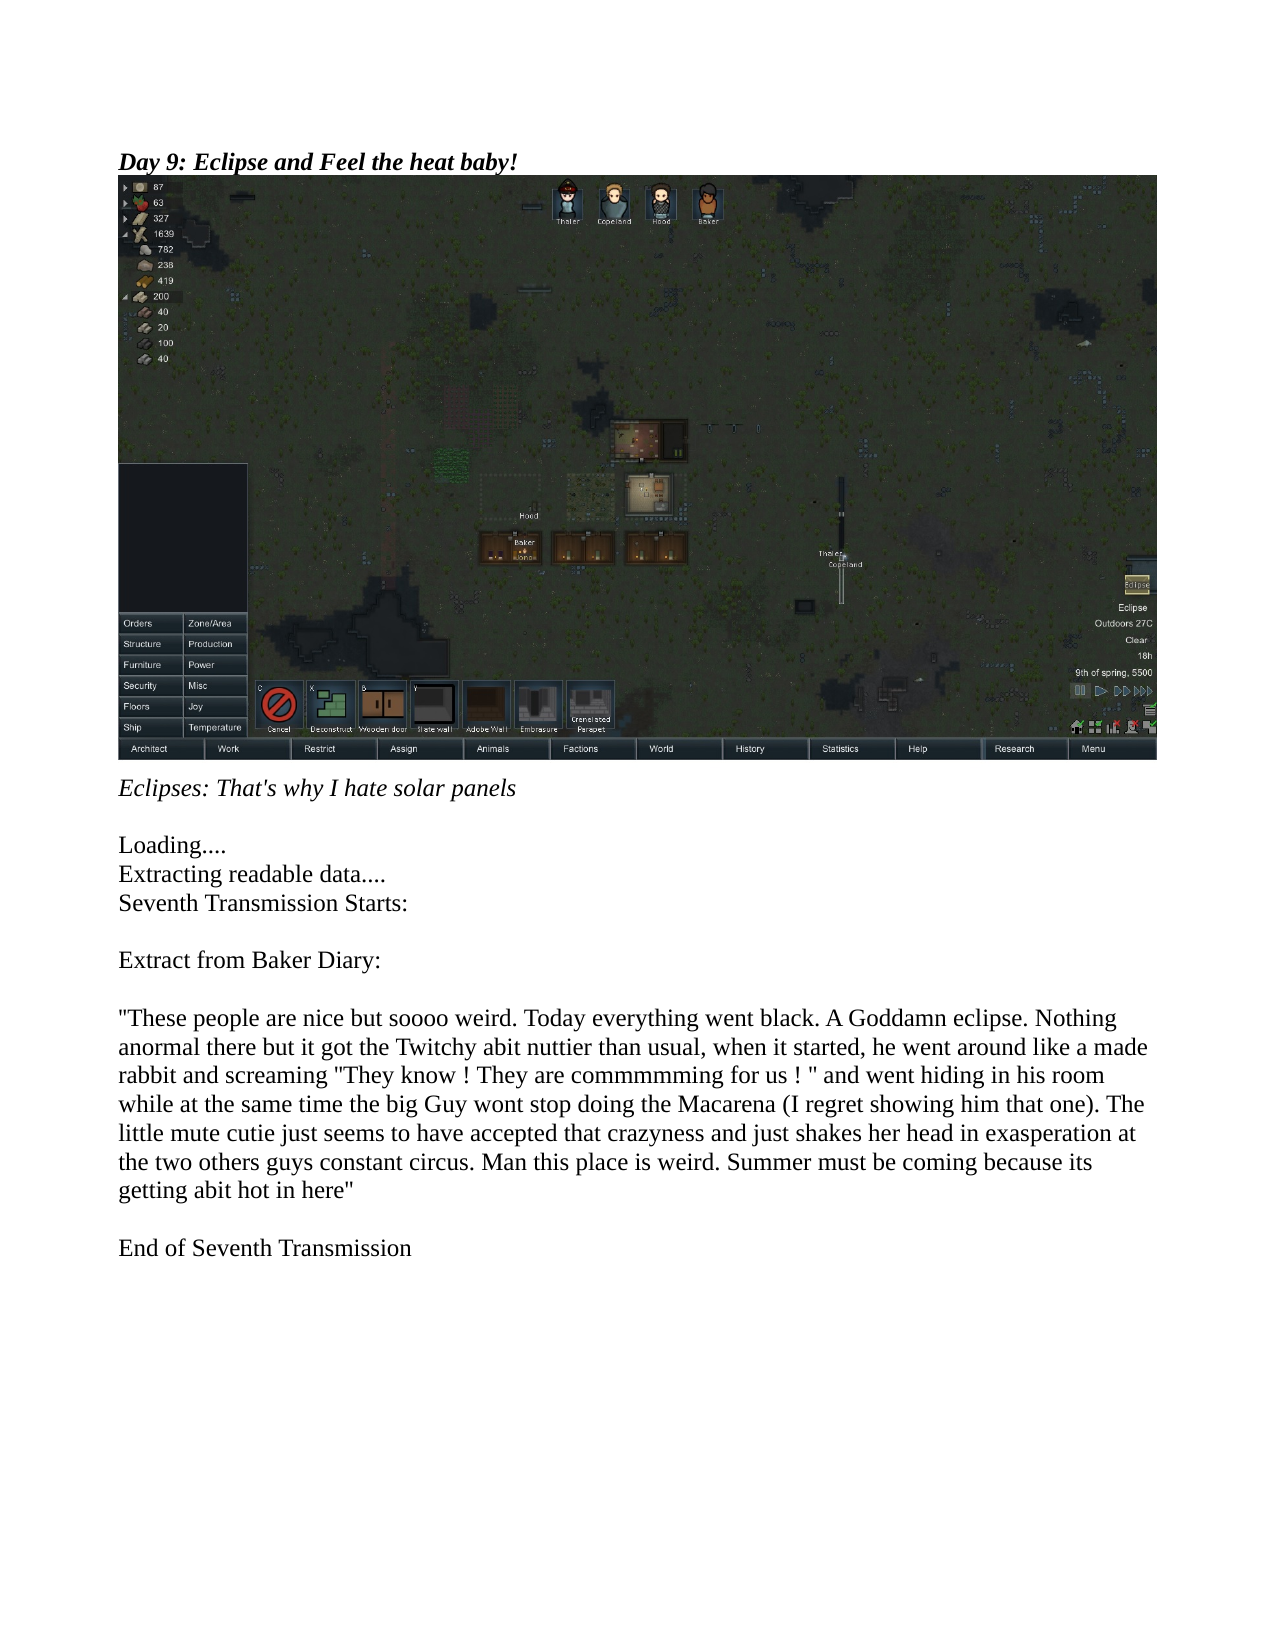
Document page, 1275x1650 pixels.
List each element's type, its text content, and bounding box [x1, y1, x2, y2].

text Extracting readable data.... [118, 859, 1157, 888]
text Loading.... [118, 830, 1157, 859]
text End of Seventh Transmission [118, 1233, 1157, 1262]
picture [118, 175, 1157, 773]
text ''These people are nice but soooo weird. Today everything went black. A Goddamn eclipse. Nothing anormal there but it got the Twitchy abit nuttier than usual, when it started, he went around like a made rabbit and screaming ''They know ! They are commmmming for us ! '' and went hiding in his room while at the same time the big Guy wont stop doing the Macarena (I regret showing him that one). The little mute cutie just seems to have accepted that crazyness and just shakes her head in exasperation at the two others guys constant circus. Man this place is weird. Summer must be coming because its getting abit hot in here'' [118, 1003, 1157, 1204]
text Extract from Baker Diary: [118, 945, 1157, 974]
text Seventh Transmission Starts: [118, 888, 1157, 917]
text Eclipses: That's why I hate solar panels [118, 773, 1157, 802]
text Day 9: Eclipse and Feel the heat baby! [118, 147, 1157, 175]
